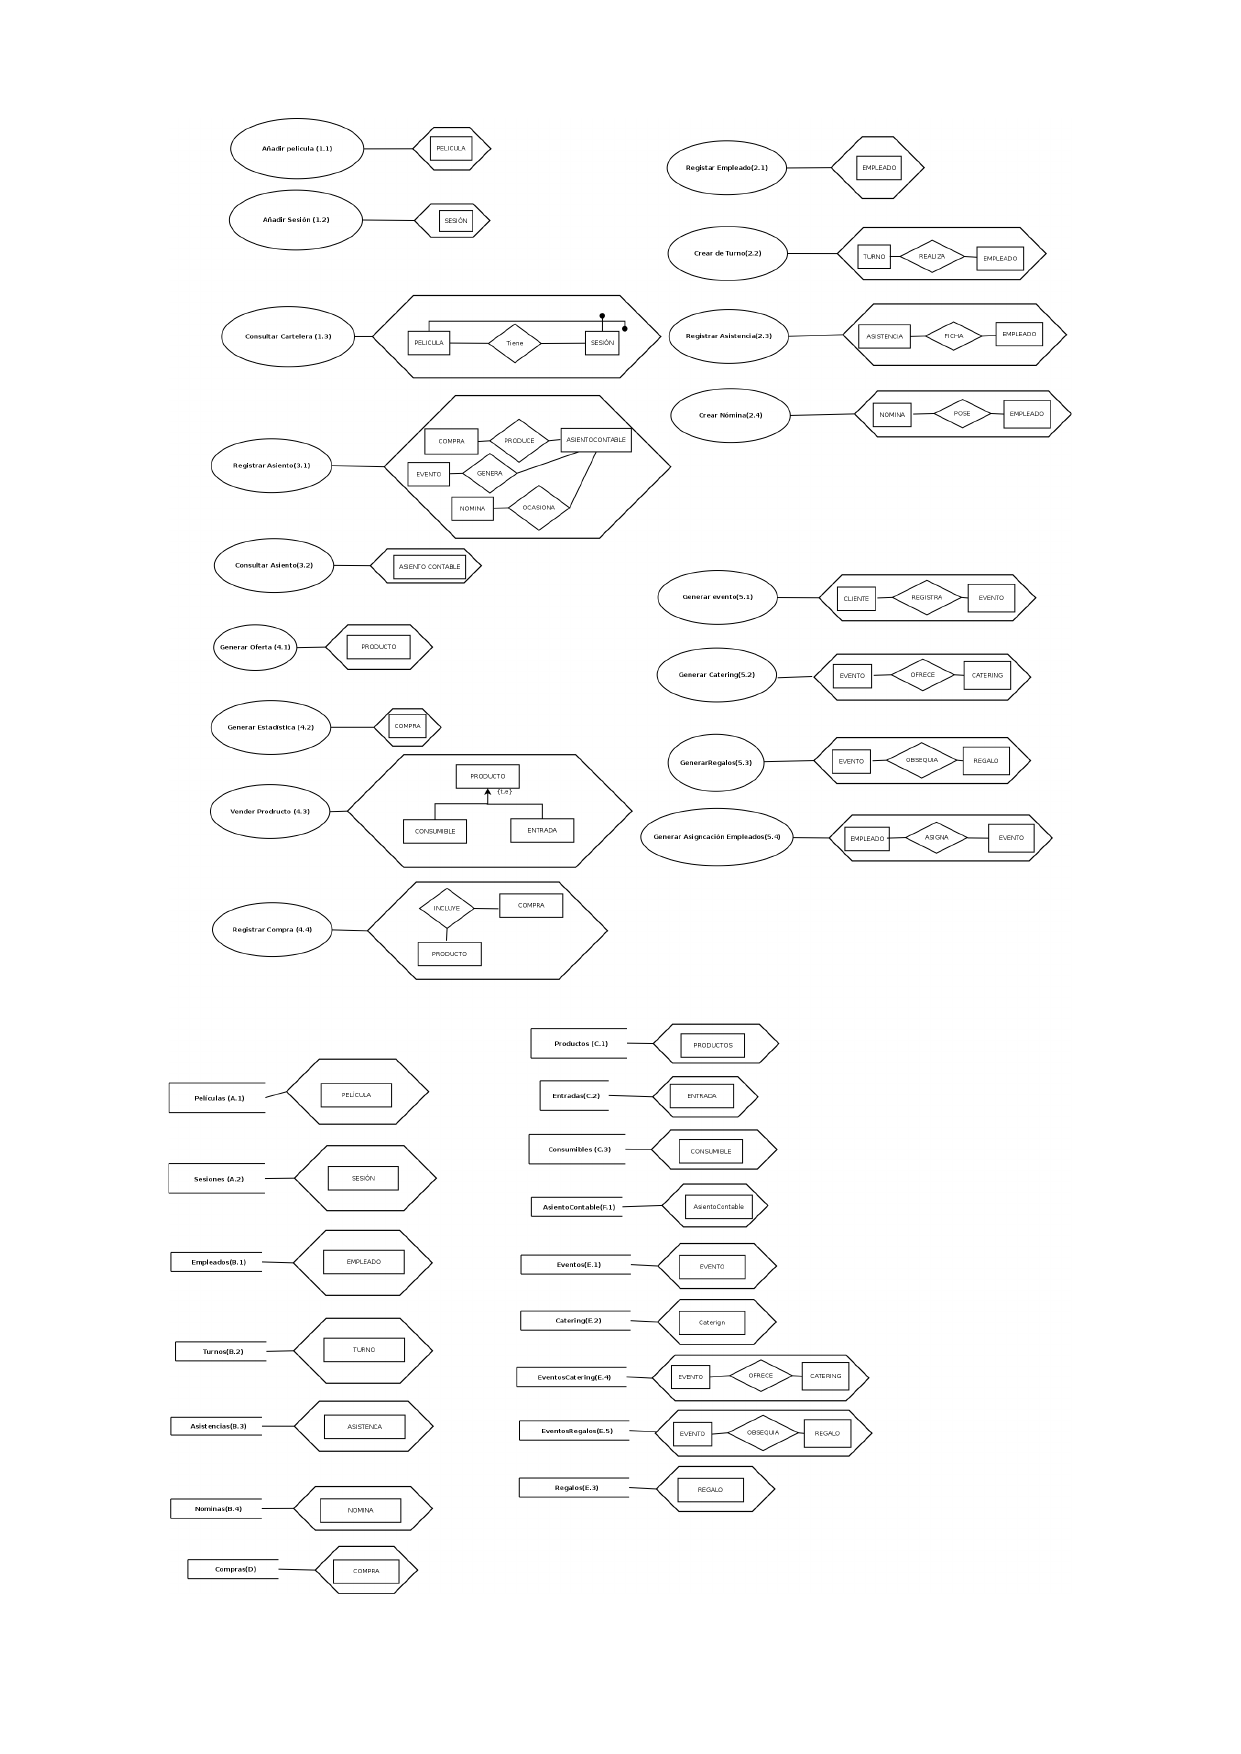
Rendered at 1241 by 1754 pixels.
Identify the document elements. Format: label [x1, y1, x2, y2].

picture [168, 118, 1072, 1594]
